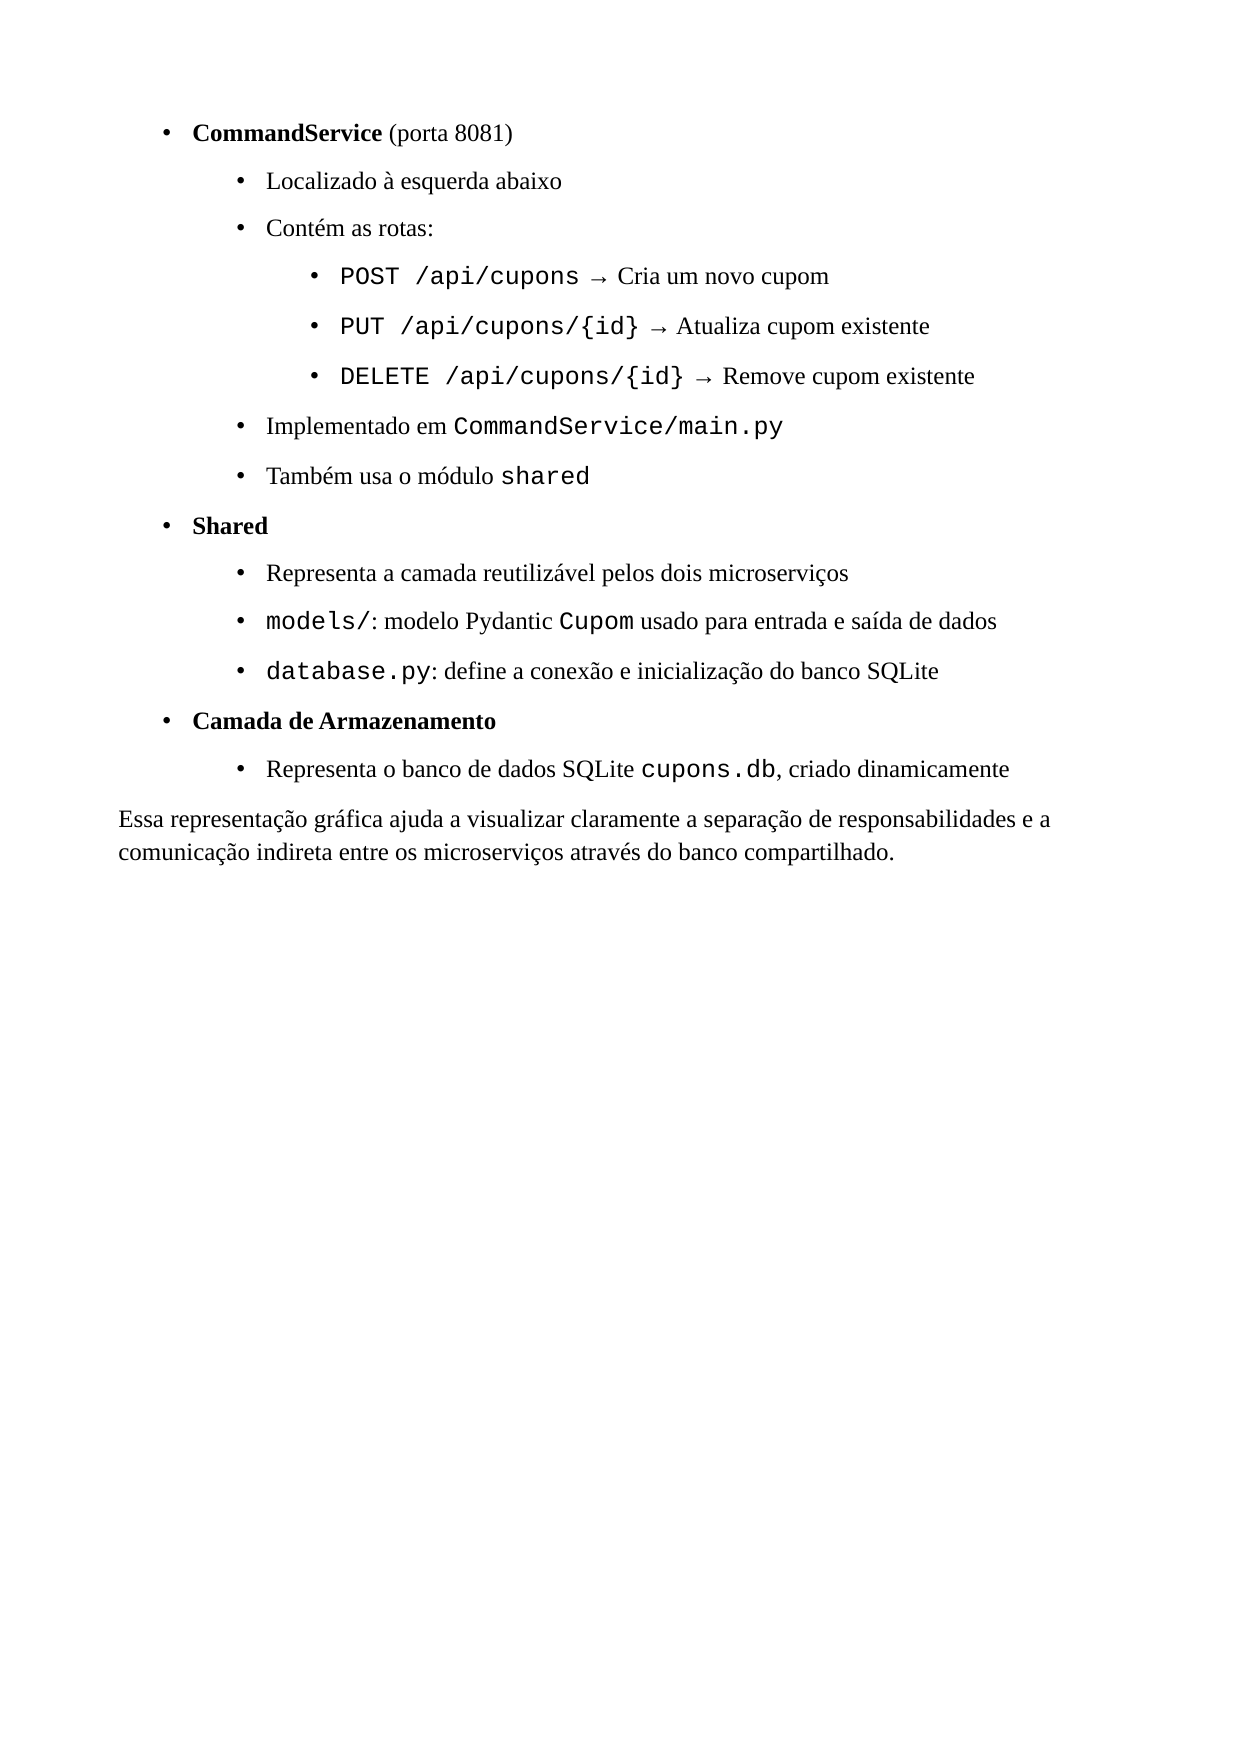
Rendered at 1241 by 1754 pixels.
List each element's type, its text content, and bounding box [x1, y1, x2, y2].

list Representa o banco de dados SQLite cupons.db, criado dinamicamente [236, 754, 1122, 784]
list Localizado à esquerda abaixo [236, 166, 1122, 194]
list Contém as rotas: [236, 213, 1122, 242]
list POST /api/cupons → Cria um novo cupom [310, 261, 1122, 292]
list DELETE /api/cupons/{id} → Remove cupom existente [310, 361, 1122, 392]
list models/: modelo Pydantic Cupom usado para entrada e saída de dados [236, 606, 1122, 637]
list CommandService (porta 8081) [162, 118, 1122, 147]
list Implementado em CommandService/main.py [236, 411, 1122, 442]
list Também usa o módulo shared [236, 461, 1122, 492]
list Representa a camada reutilizável pelos dois microserviços [236, 558, 1122, 587]
list PUT /api/cupons/{id} → Atualiza cupom existente [310, 311, 1122, 342]
list database.py: define a conexão e inicialização do banco SQLite [236, 656, 1122, 687]
text Essa representação gráfica ajuda a visualizar claramente a separação de responsabilidades e a comunicação indireta entre os microserviços através do banco compartilhado. [118, 804, 1122, 866]
list Shared [162, 511, 1122, 540]
list Camada de Armazenamento [162, 706, 1122, 735]
